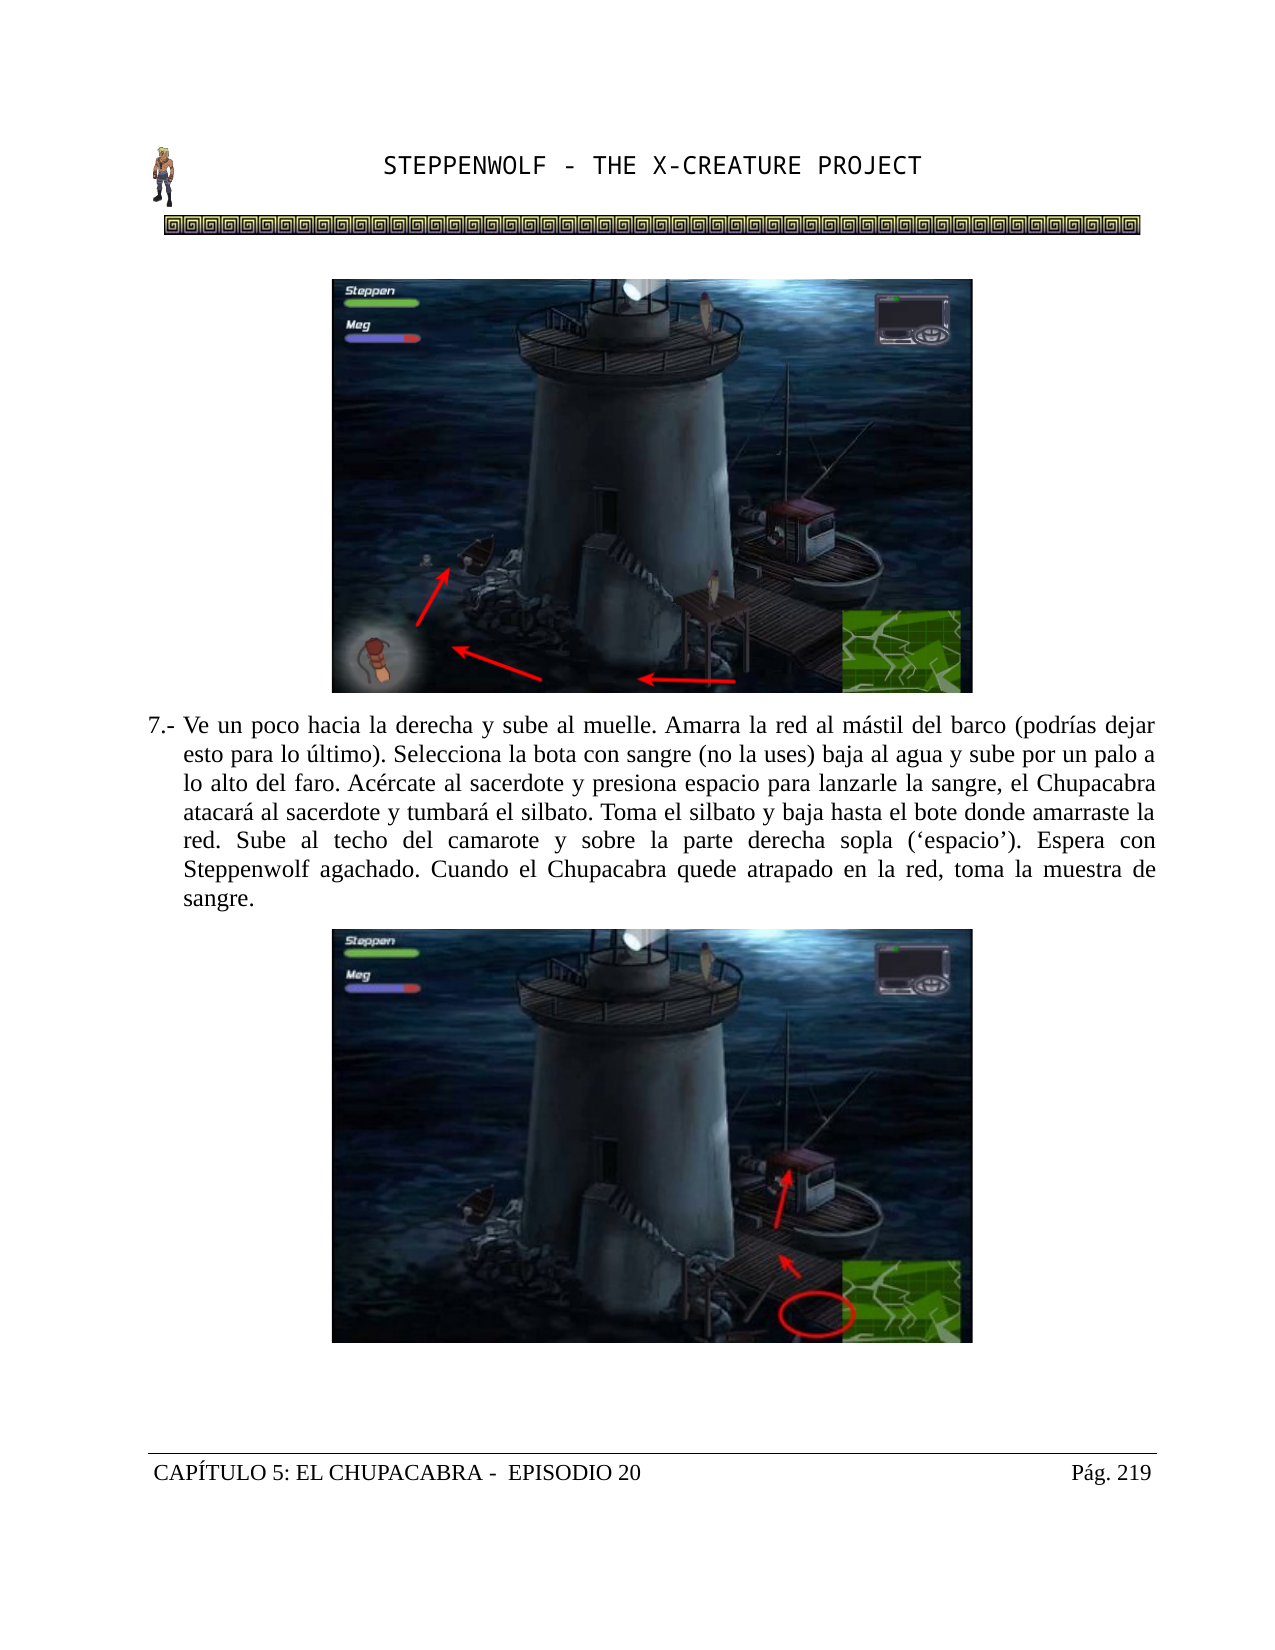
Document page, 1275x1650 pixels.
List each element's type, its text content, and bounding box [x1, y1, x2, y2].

picture [164, 215, 1141, 235]
text 7.- Ve un poco hacia la derecha y sube al muelle. Amarra la red al mástil del barco (podrías dejar esto para lo último). Selecciona la bota con sangre (no la uses) baja al agua y sube por un palo a lo alto del faro. Acércate al sacerdote y presiona espacio para lanzarle la sangre, el Chupacabra atacará al sacerdote y tumbará el silbato. Toma el silbato y baja hasta el bote donde amarraste la red. Sube al techo del camarote y sobre la parte derecha sopla (‘espacio’). Espera con Steppenwolf agachado. Cuando el Chupacabra quede atrapado en la red, toma la muestra de sangre. [148, 710, 1157, 912]
picture [331, 279, 973, 693]
picture [147, 147, 181, 207]
picture [331, 929, 973, 1343]
